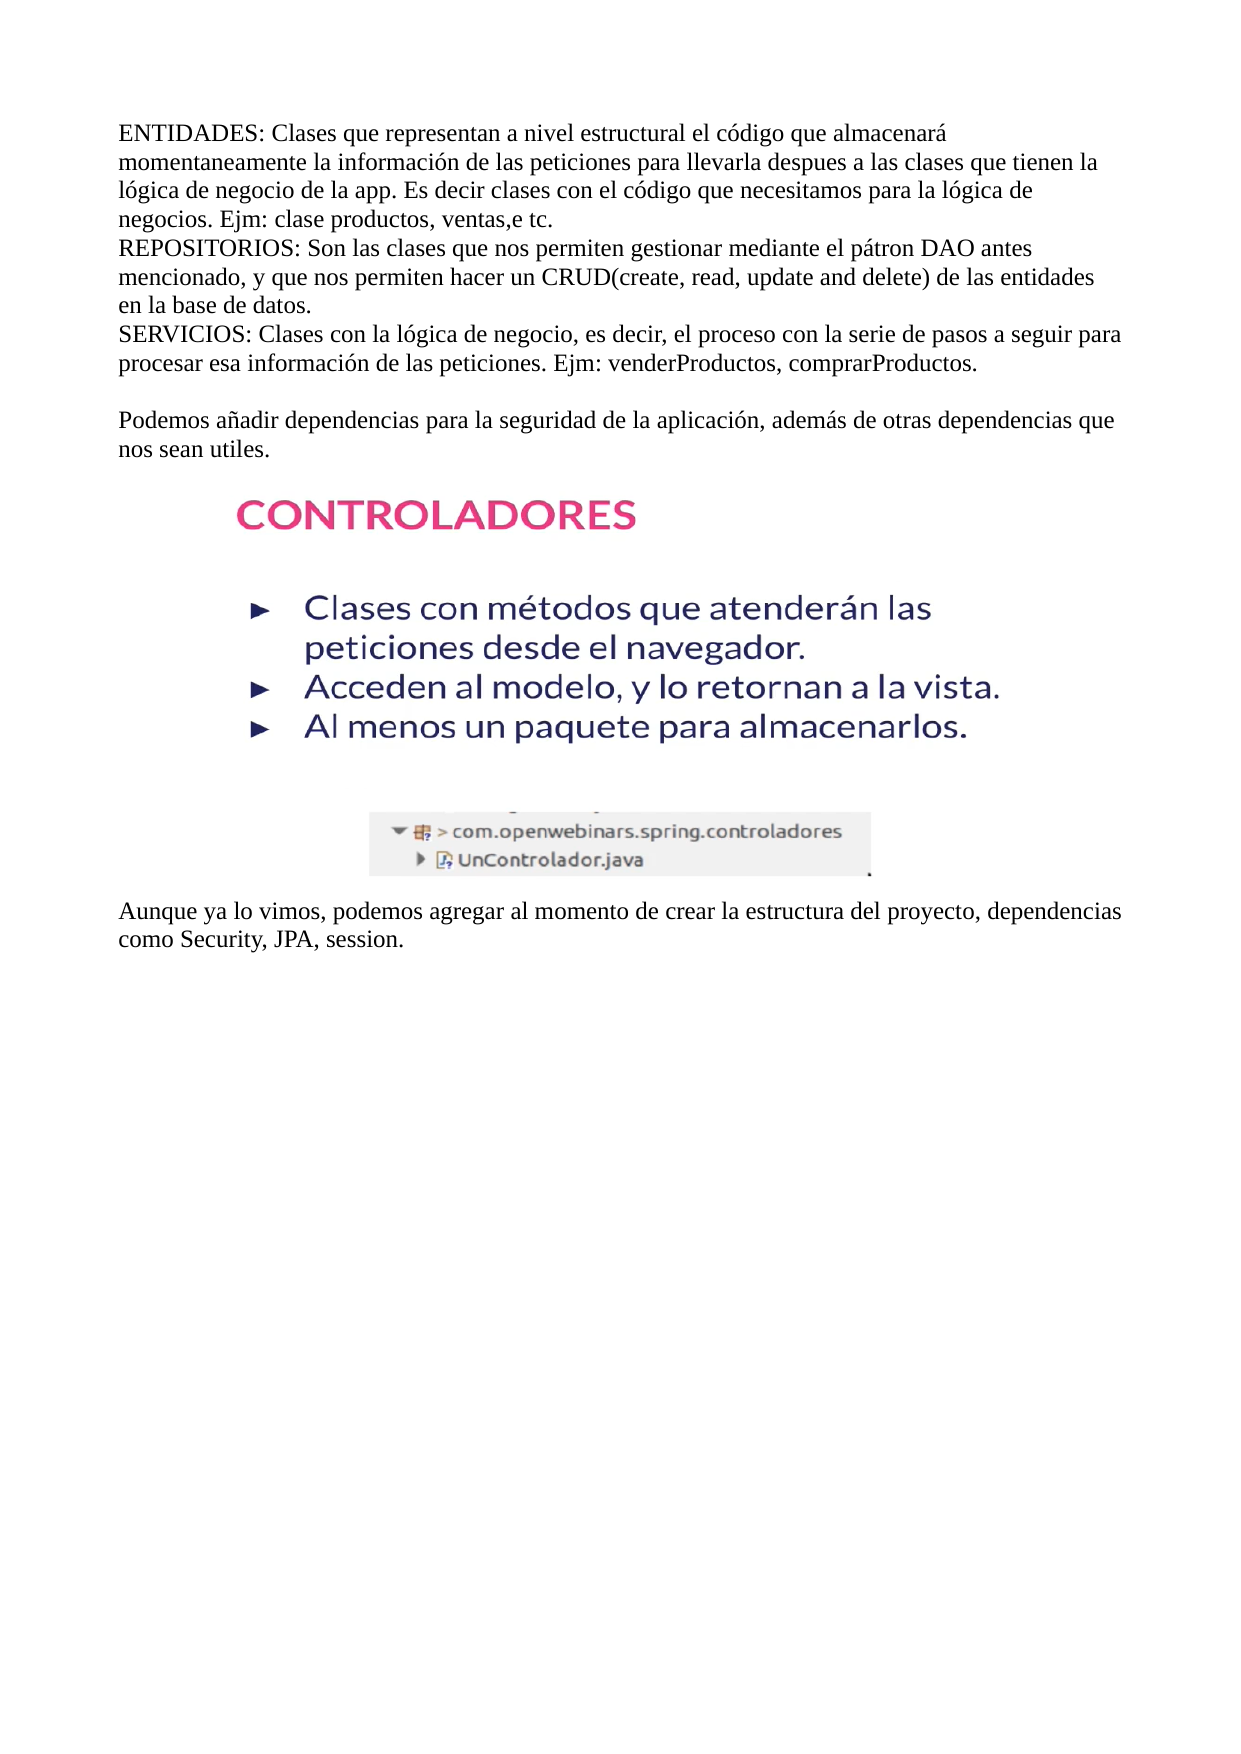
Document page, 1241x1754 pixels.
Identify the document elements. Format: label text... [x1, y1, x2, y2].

text Podemos añadir dependencias para la seguridad de la aplicación, además de otras dependencias que nos sean utiles. [118, 406, 1122, 463]
text Aunque ya lo vimos, podemos agregar al momento de crear la estructura del proyecto, dependencias como Security, JPA, session. [118, 896, 1122, 953]
text SERVICIOS: Clases con la lógica de negocio, es decir, el proceso con la serie de pasos a seguir para procesar esa información de las peticiones. Ejm: venderProductos, comprarProductos. [118, 319, 1122, 377]
text REPOSITORIOS: Son las clases que nos permiten gestionar mediante el pátron DAO antes mencionado, y que nos permiten hacer un CRUD(create, read, update and delete) de las entidades en la base de datos. [118, 233, 1122, 319]
text ENTIDADES: Clases que representan a nivel estructural el código que almacenará momentaneamente la información de las peticiones para llevarla despues a las clases que tienen la lógica de negocio de la app. Es decir clases con el código que necesitamos para la lógica de negocios. Ejm: clase productos, ventas,e tc. [118, 118, 1122, 233]
